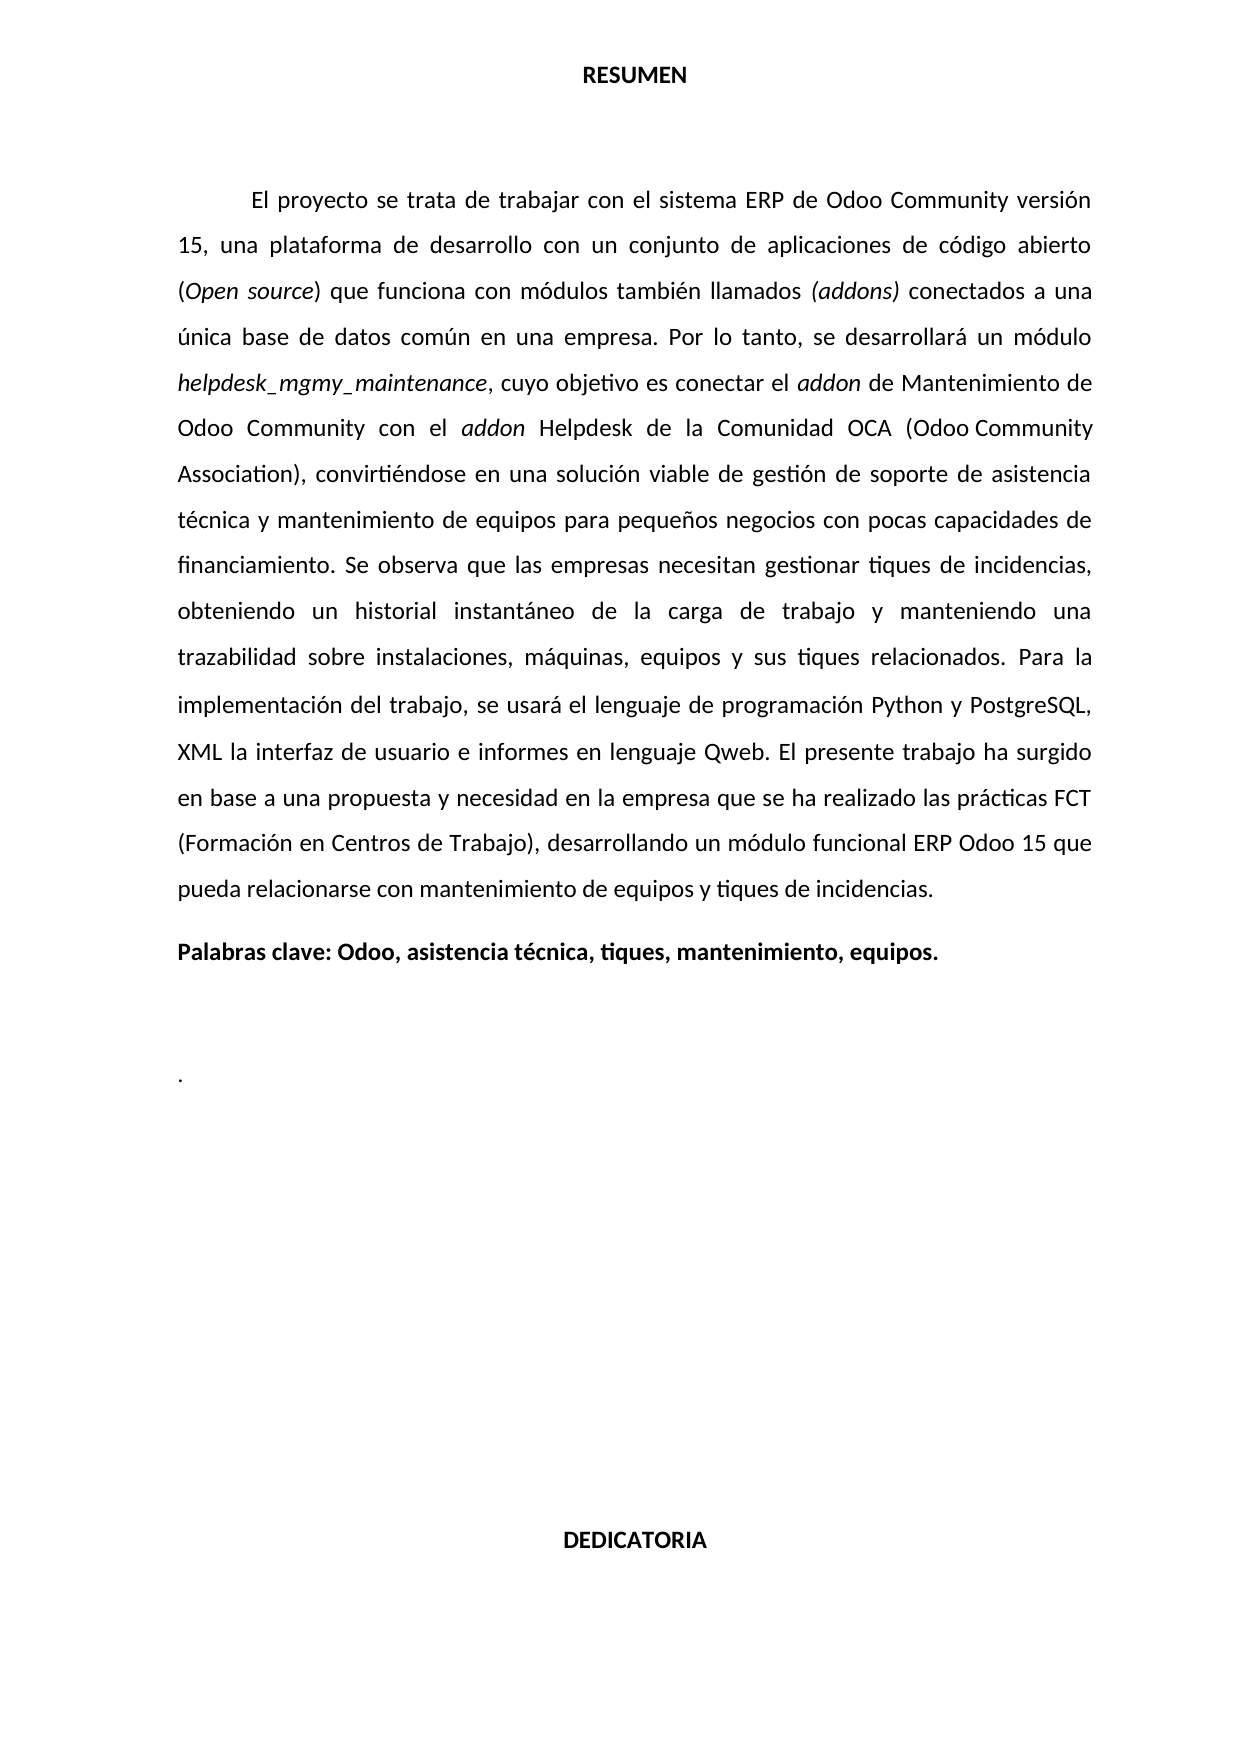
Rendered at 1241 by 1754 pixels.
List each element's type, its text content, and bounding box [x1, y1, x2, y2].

text DEDICATORIA [177, 1524, 1093, 1554]
text El proyecto se trata de trabajar con el sistema ERP de Odoo Community versión 15, una plataforma de desarrollo con un conjunto de aplicaciones de código abierto (Open source) que funciona con módulos también llamados (addons) conectados a una única base de datos común en una empresa. Por lo tanto, se desarrollará un módulo helpdesk_mgmy_maintenance, cuyo objetivo es conectar el addon de Mantenimiento de Odoo Community con el addon Helpdesk de la Comunidad OCA (Odoo Community Association), convirtiéndose en una solución viable de gestión de soporte de asistencia técnica y mantenimiento de equipos para pequeños negocios con pocas capacidades de financiamiento. Se observa que las empresas necesitan gestionar tiques de incidencias, obteniendo un historial instantáneo de la carga de trabajo y manteniendo una trazabilidad sobre instalaciones, máquinas, equipos y sus tiques relacionados. Para la implementación del trabajo, se usará el lenguaje de programación Python y PostgreSQL, XML la interfaz de usuario e informes en lenguaje Qweb. El presente trabajo ha surgido en base a una propuesta y necesidad en la empresa que se ha realizado las prácticas FCT (Formación en Centros de Trabajo), desarrollando un módulo funcional ERP Odoo 15 que pueda relacionarse con mantenimiento de equipos y tiques de incidencias. [177, 184, 1093, 904]
text Palabras clave: Odoo, asistencia técnica, tiques, mantenimiento, equipos. [177, 936, 1093, 966]
text RESUMEN [177, 59, 1093, 89]
text . [177, 1061, 1093, 1088]
